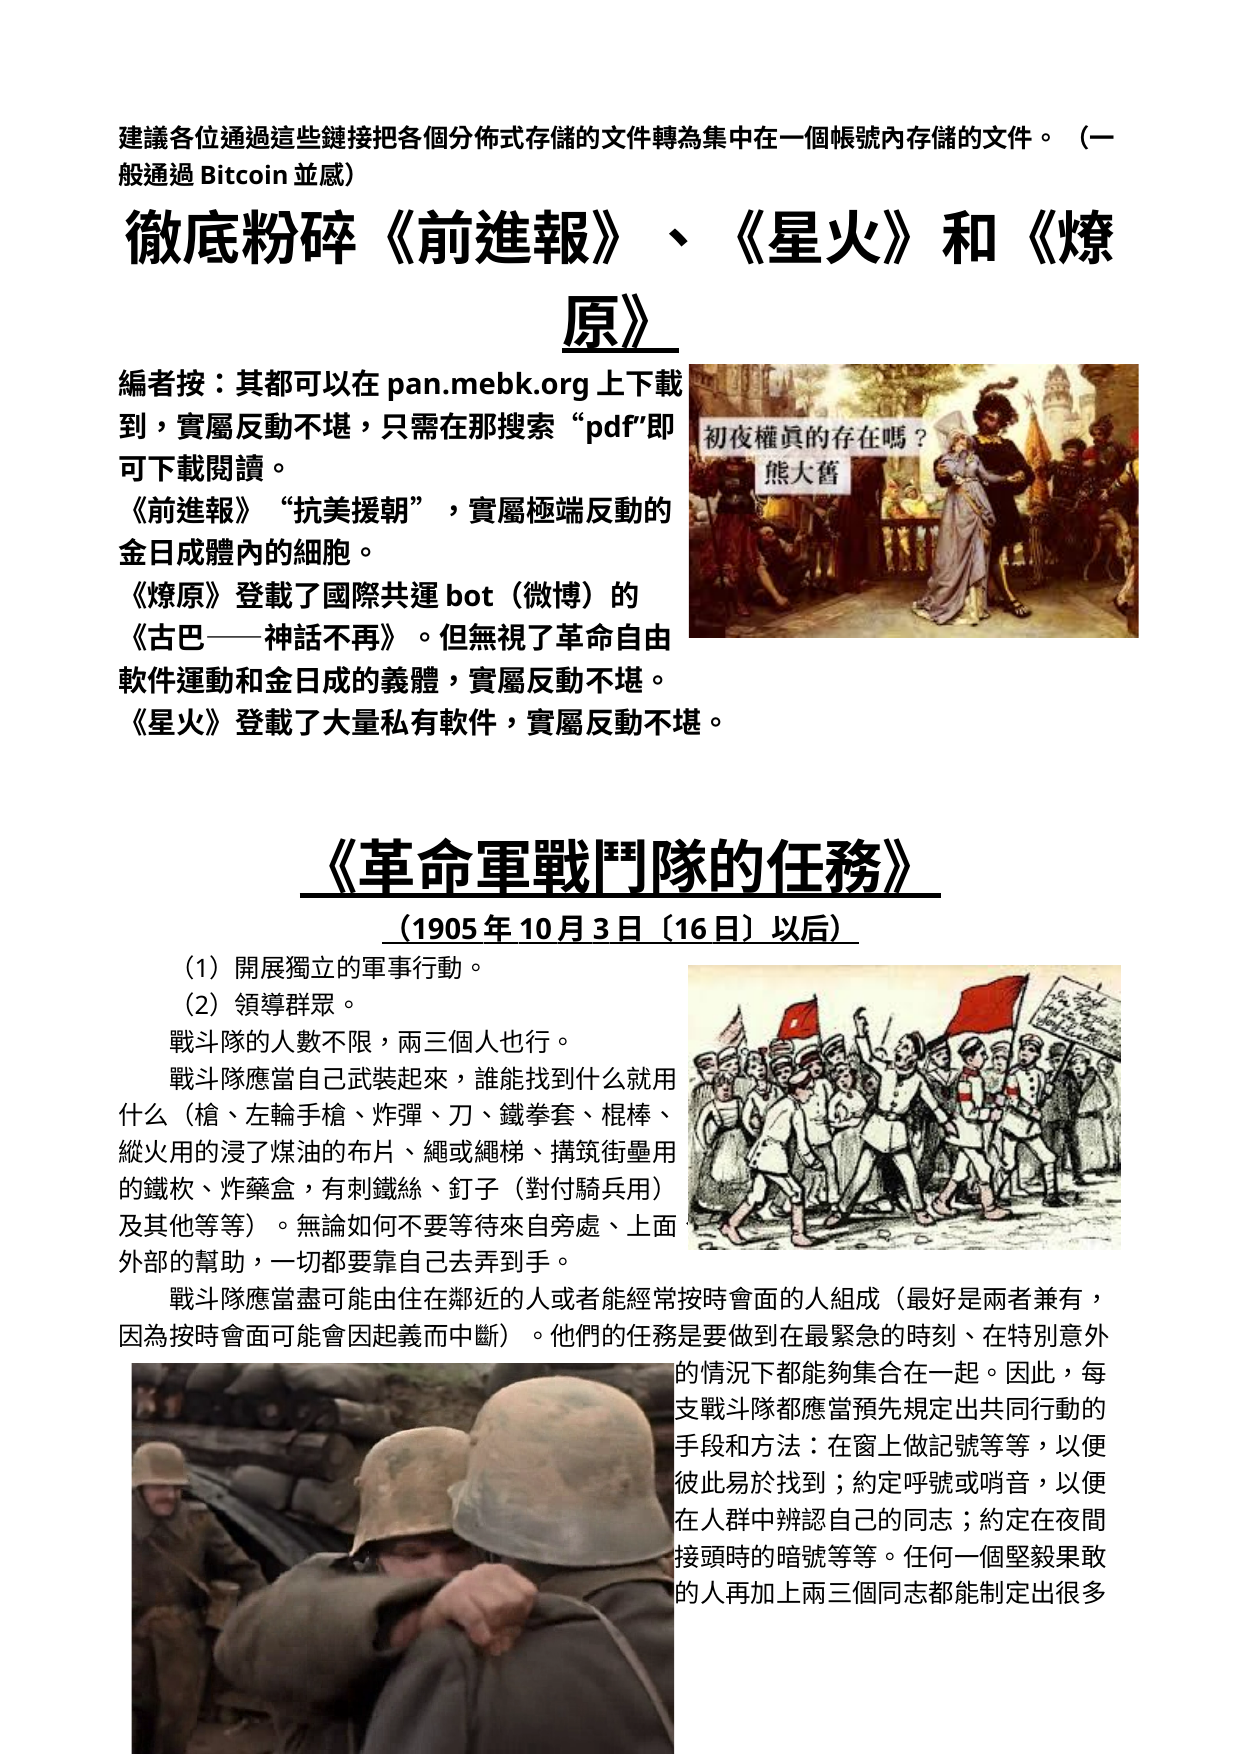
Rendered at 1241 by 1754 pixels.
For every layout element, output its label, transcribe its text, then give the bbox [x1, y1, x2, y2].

text 《革命軍戰鬥隊的任務》 [118, 821, 1122, 906]
picture [688, 965, 1121, 1250]
picture [131, 1363, 675, 1754]
text 編者按：其都可以在pan.mebk.org上下載到，實屬反動不堪，只需在那搜索“pdf”即可下載閱讀。 [118, 361, 1122, 488]
text 《燎原》登載了國際共運bot（微博）的《古巴——神話不再》。但無視了革命自由軟件運動和金日成的義體，實屬反動不堪。 [118, 572, 1122, 699]
text （1）開展獨立的軍事行動。 （2）領導群眾。 戰斗隊的人數不限，兩三個人也行。 戰斗隊應當自己武裝起來，誰能找到什么就用什么（槍、左輪手槍、炸彈、刀、鐵拳套、棍棒、縱火用的浸了煤油的布片、繩或繩梯、搆筑街壘用的鐵杴、炸藥盒，有刺鐵絲、釘子（對付騎兵用）及其他等等）。無論如何不要等待來自旁處、上面、外部的幫助，一切都要靠自己去弄到手。 戰斗隊應當盡可能由住在鄰近的人或者能經常按時會面的人組成（最好是兩者兼有，因為按時會面可能會因起義而中斷）。他們的任務是要做到在最緊急的時刻、在特別意外的情況下都能夠集合在一起。因此，每支戰斗隊都應當預先規定出共同行動的手段和方法：在窗上做記號等等，以便彼此易於找到；約定呼號或哨音，以便在人群中辨認自己的同志；約定在夜間接頭時的暗號等等。任何一個堅毅果敢的人再加上兩三個同志都能制定出很多 [118, 948, 1122, 1610]
text 徹底粉碎《前進報》、《星火》和《燎原》 [118, 192, 1122, 361]
picture [688, 364, 1139, 638]
text 《前進報》“抗美援朝”，實屬極端反動的金日成體內的細胞。 [118, 488, 688, 572]
text 建議各位通過這些鏈接把各個分佈式存儲的文件轉為集中在一個帳號內存儲的文件。 （一般通過Bitcoin並感） [118, 118, 1122, 192]
text 《星火》登載了大量私有軟件，實屬反動不堪。 [118, 699, 1122, 742]
text （1905年10月3日〔16日〕以后） [118, 906, 1122, 948]
